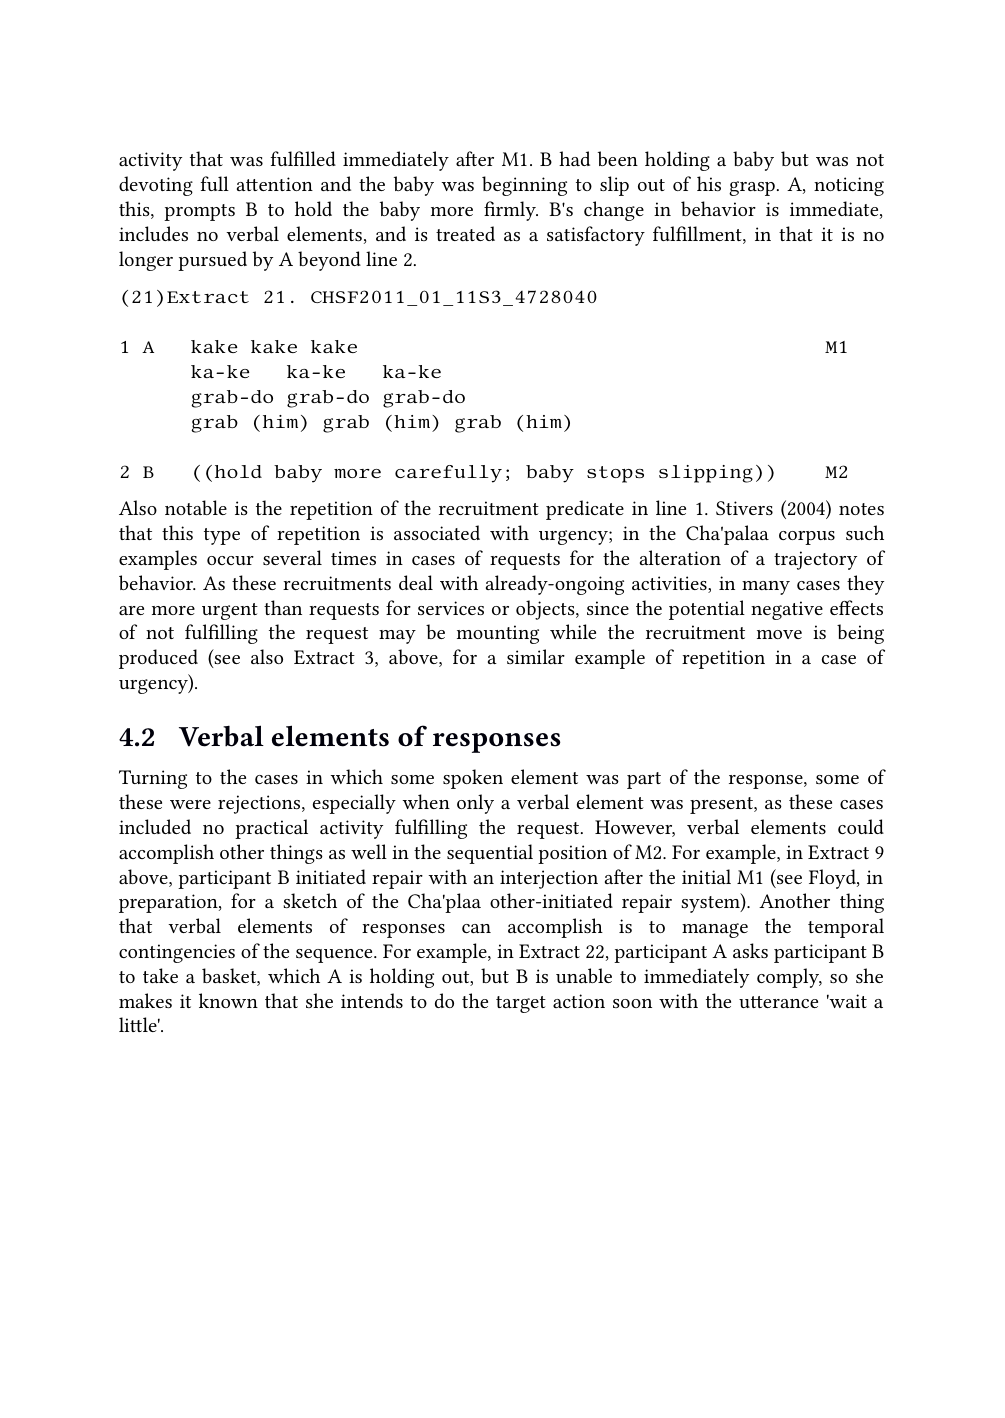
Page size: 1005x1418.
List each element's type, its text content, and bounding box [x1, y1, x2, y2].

text Also notable is the repetition of the recruitment predicate in line 1. Stivers (2004) notes that this type of repetition is associated with urgency; in the Cha'palaa corpus such examples occur several times in cases of requests for the alteration of a trajectory of behavior. As these recruitments deal with already-ongoing activities, in many cases they are more urgent than requests for services or objects, since the potential negative effects of not fulfilling the request may be mounting while the recruitment move is being produced (see also Extract 3, above, for a similar example of repetition in a case of urgency). [118, 496, 886, 694]
subtitle Verbal elements of responses [118, 719, 886, 753]
text activity that was fulfilled immediately after M1. B had been holding a baby but was not devoting full attention and the baby was beginning to slip out of his grasp. A, noticing this, prompts B to hold the baby more firmly. B's change in behavior is immediate, includes no verbal elements, and is treated as a satisfactory fulfillment, in that it is no longer pursued by A beyond line 2. [118, 147, 886, 271]
text Turning to the cases in which some spoken element was part of the response, some of these were rejections, especially when only a verbal element was present, as these cases included no practical activity fulfilling the request. However, verbal elements could accomplish other things as well in the sequential position of M2. For example, in Extract 9 above, participant B initiated repair with an interjection after the initial M1 (see Floyd, in preparation, for a sketch of the Cha'plaa other-initiated repair system). Another thing that verbal elements of responses can accomplish is to manage the temporal contingencies of the sequence. For example, in Extract 22, participant A asks participant B to take a basket, which A is holding out, but B is unable to immediately comply, so she makes it known that she intends to do the target action soon with the utterance 'wait a little'. [118, 765, 886, 1038]
list Extract 21. CHSF2011_01_11S3_4728040 1 A kake kake kake M1 ka-ke ka-ke ka-ke grab-do grab-do grab-do grab (him) grab (him) grab (him) 2 B ((hold baby more carefully; baby stops slipping)) M2 [118, 283, 886, 483]
